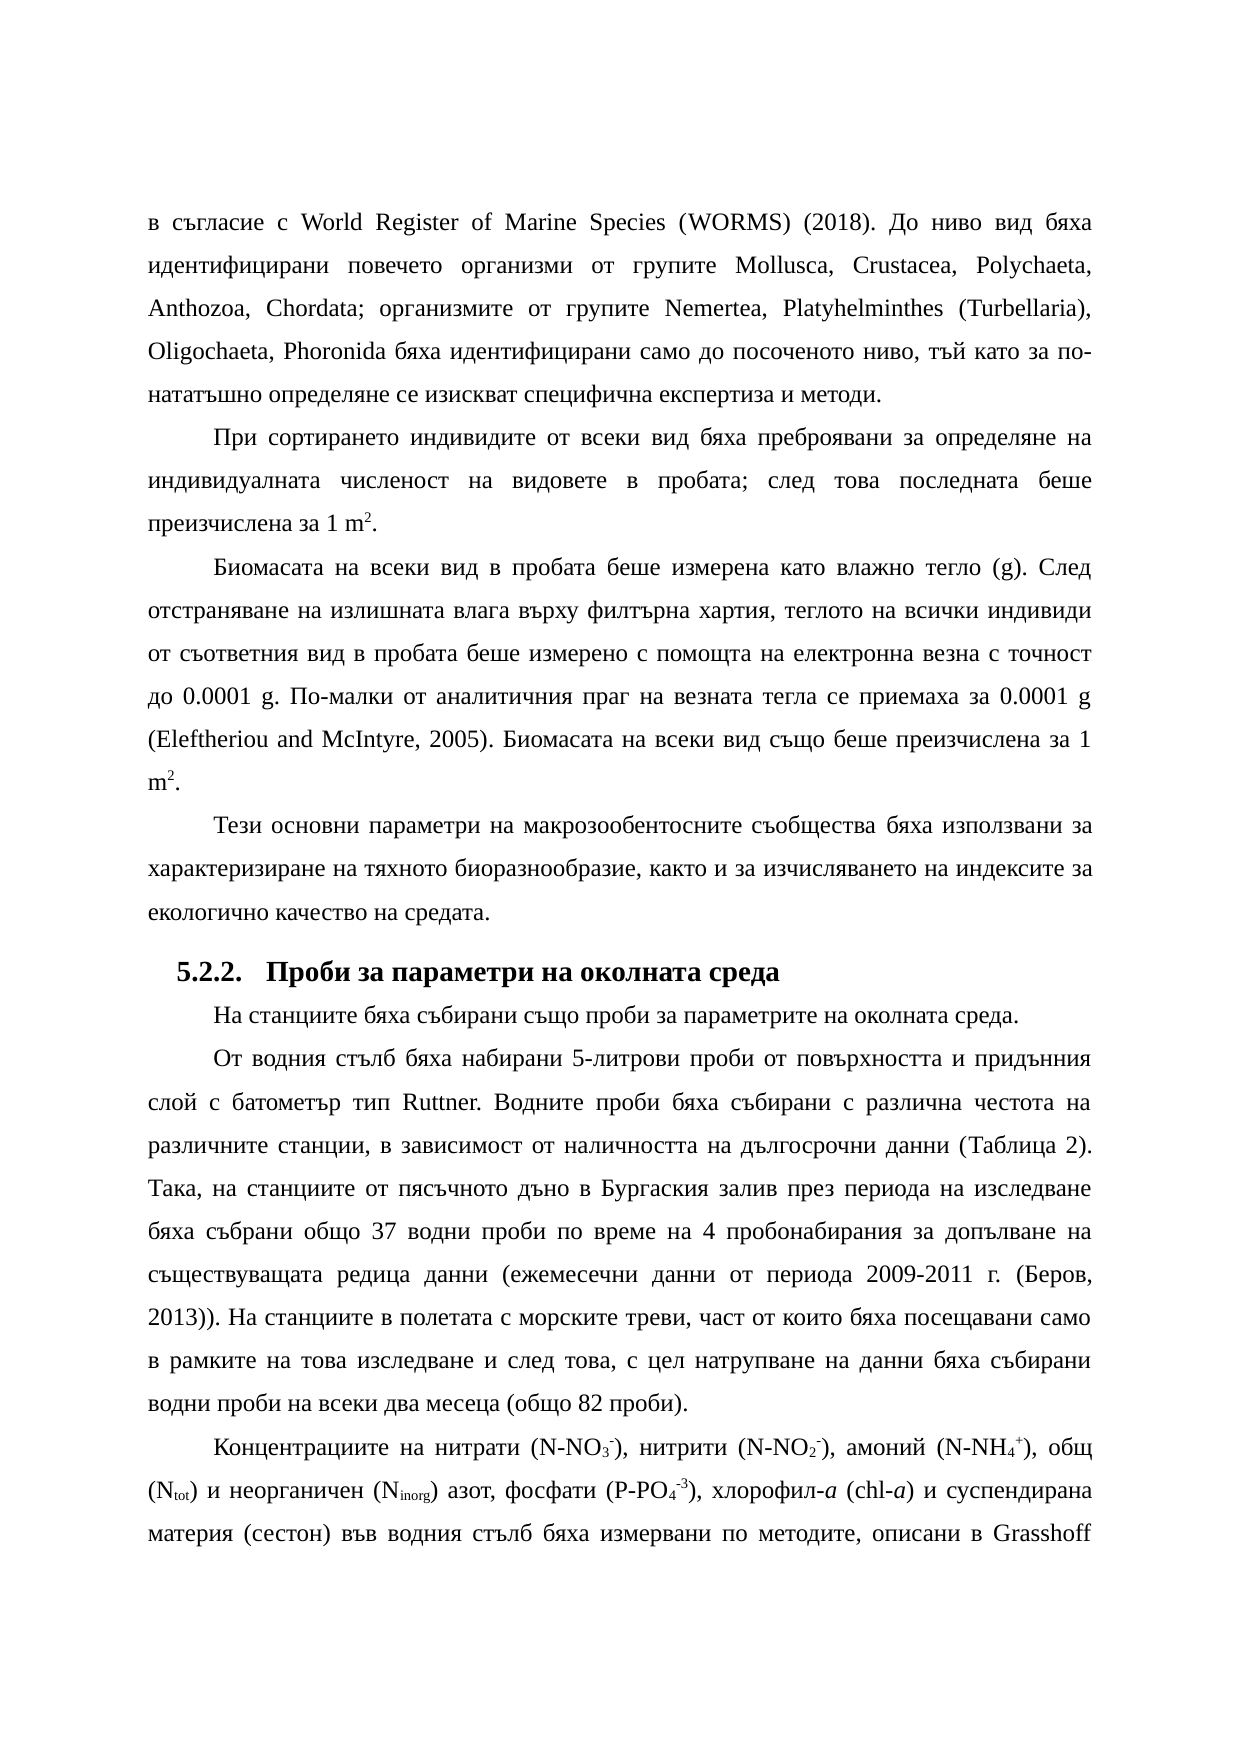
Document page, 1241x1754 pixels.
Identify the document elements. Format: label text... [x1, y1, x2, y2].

text На станциите бяха събирани също проби за параметрите на околната среда. [148, 1000, 1093, 1029]
text в съгласие с World Register of Marine Species (WORMS) (2018). До ниво вид бяха идентифицирани повечето организми от групите Mollusca, Crustacea, Polychaeta, Anthozoa, Chordata; организмите от групите Nemertea, Platyhelminthes (Turbellaria), Oligochaeta, Phoronida бяха идентифицирани само до посоченото ниво, тъй като за по-нататъшно определяне се изискват специфична експертиза и методи. [148, 207, 1093, 408]
text От водния стълб бяха набирани 5-литрови проби от повърхността и придънния слой с батометър тип Ruttner. Водните проби бяха събирани с различна честота на различните станции, в зависимост от наличността на дългосрочни данни (Таблица 2). Така, на станциите от пясъчното дъно в Бургаския залив през периода на изследване бяха събрани общо 37 водни проби по време на 4 пробонабирания за допълване на съществуващата редица данни (ежемесечни данни от периода 2009-2011 г. (Беров, 2013)). На станциите в полетата с морските треви, част от които бяха посещавани само в рамките на това изследване и след това, с цел натрупване на данни бяха събирани водни проби на всеки два месеца (общо 82 проби). [148, 1043, 1093, 1417]
text При сортирането индивидите от всеки вид бяха преброявани за определяне на индивидуалната численост на видовете в пробата; след това последната беше преизчислена за 1 m2. [148, 422, 1093, 537]
subtitle Проби за параметри на околната среда [242, 954, 1093, 988]
text Биомасата на всеки вид в пробата беше измерена като влажно тегло (g). След отстраняване на излишната влага върху филтърна хартия, теглото на всички индивиди от съответния вид в пробата беше измерено с помощта на електронна везна с точност до 0.0001 g. По-малки от аналитичния праг на везната тегла се приемаха за 0.0001 g (Eleftheriou and McIntyre, 2005). Биомасата на всеки вид също беше преизчислена за 1 m2. [148, 552, 1093, 796]
text Концентрациите на нитрати (N-NO3-), нитрити (N-NO2-), амоний (N-NH4+), общ (Ntot) и неорганичен (Ninorg) азот, фосфати (P-PO4-3), хлорофил-а (chl-a) и суспендирана материя (сестон) във водния стълб бяха измервани по методите, описани в Grasshoff [148, 1432, 1093, 1547]
text Тези основни параметри на макрозообентосните съобщества бяха използвани за характеризиране на тяхното биоразнообразие, както и за изчисляването на индексите за екологично качество на средата. [148, 810, 1093, 925]
